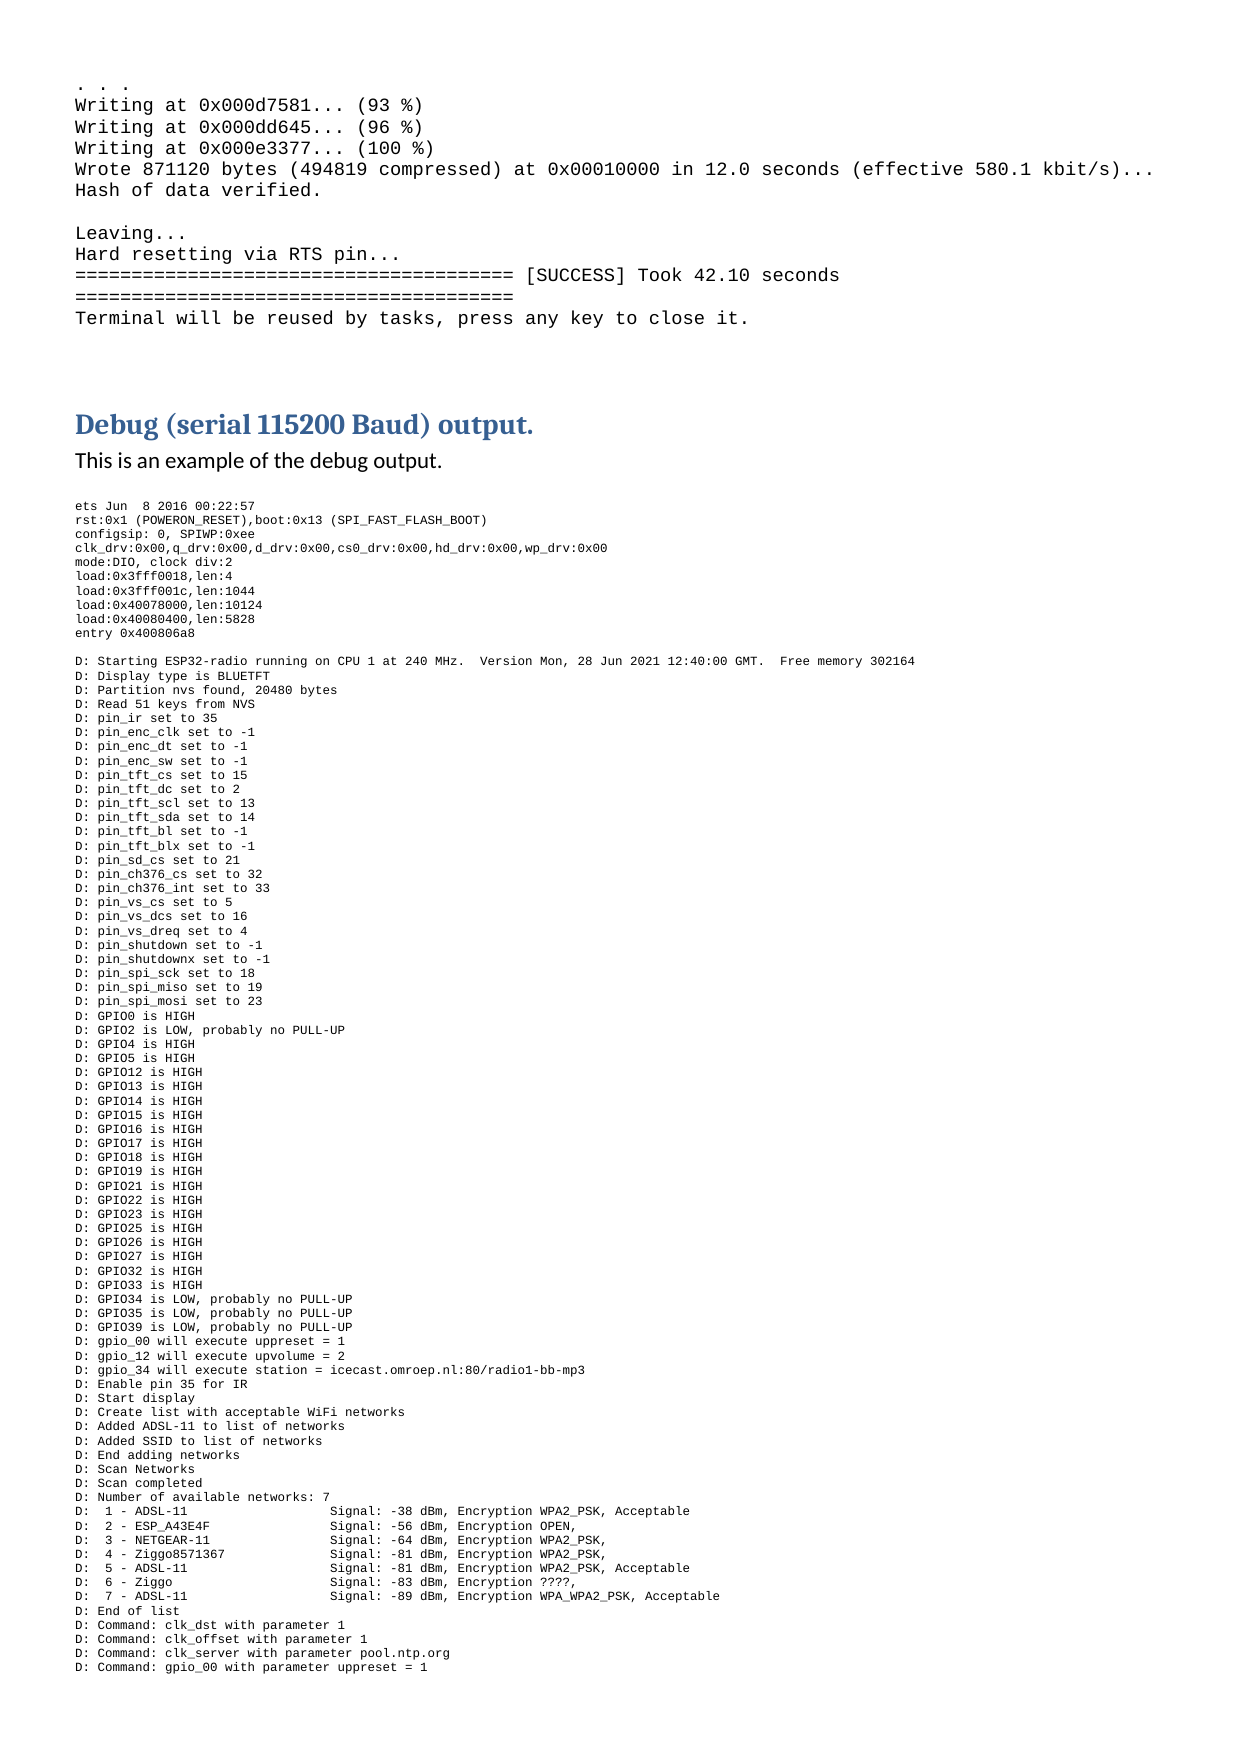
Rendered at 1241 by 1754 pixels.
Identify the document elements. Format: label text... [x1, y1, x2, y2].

text D: Number of available networks: 7 [75, 1491, 1165, 1505]
text D: GPIO13 is HIGH [75, 1080, 1165, 1094]
text D: GPIO12 is HIGH [75, 1066, 1165, 1080]
text D: GPIO15 is HIGH [75, 1109, 1165, 1123]
text D: 6 - Ziggo Signal: -83 dBm, Encryption ????, [75, 1576, 1165, 1590]
text D: Added ADSL-11 to list of networks [75, 1420, 1165, 1434]
text rst:0x1 (POWERON_RESET),boot:0x13 (SPI_FAST_FLASH_BOOT) [75, 514, 1165, 528]
text . . . [75, 75, 1165, 96]
text D: Partition nvs found, 20480 bytes [75, 684, 1165, 698]
text D: GPIO18 is HIGH [75, 1151, 1165, 1165]
text D: pin_shutdownx set to -1 [75, 953, 1165, 967]
text load:0x3fff0018,len:4 [75, 570, 1165, 584]
text D: pin_enc_dt set to -1 [75, 740, 1165, 754]
text D: GPIO34 is LOW, probably no PULL-UP [75, 1293, 1165, 1307]
text D: pin_tft_cs set to 15 [75, 769, 1165, 783]
text Writing at 0x000d7581... (93 %) [75, 96, 1165, 117]
text D: Scan completed [75, 1477, 1165, 1491]
text This is an example of the debug output. [75, 447, 1165, 474]
text D: Enable pin 35 for IR [75, 1378, 1165, 1392]
text D: gpio_12 will execute upvolume = 2 [75, 1349, 1165, 1364]
text D: pin_tft_scl set to 13 [75, 797, 1165, 811]
text D: 5 - ADSL-11 Signal: -81 dBm, Encryption WPA2_PSK, Acceptable [75, 1562, 1165, 1576]
text D: GPIO19 is HIGH [75, 1165, 1165, 1179]
text D: Added SSID to list of networks [75, 1434, 1165, 1449]
text D: 7 - ADSL-11 Signal: -89 dBm, Encryption WPA_WPA2_PSK, Acceptable [75, 1590, 1165, 1604]
text D: GPIO5 is HIGH [75, 1052, 1165, 1066]
text D: pin_tft_blx set to -1 [75, 839, 1165, 854]
text D: Command: clk_offset with parameter 1 [75, 1633, 1165, 1647]
text D: Command: clk_dst with parameter 1 [75, 1619, 1165, 1633]
text D: Command: gpio_00 with parameter uppreset = 1 [75, 1661, 1165, 1675]
text ets Jun 8 2016 00:22:57 [75, 499, 1165, 514]
text D: 2 - ESP_A43E4F Signal: -56 dBm, Encryption OPEN, [75, 1519, 1165, 1534]
text configsip: 0, SPIWP:0xee [75, 528, 1165, 542]
text D: GPIO35 is LOW, probably no PULL-UP [75, 1307, 1165, 1321]
text D: pin_vs_dreq set to 4 [75, 924, 1165, 939]
text D: pin_sd_cs set to 21 [75, 854, 1165, 868]
text D: pin_tft_bl set to -1 [75, 825, 1165, 839]
text D: GPIO33 is HIGH [75, 1279, 1165, 1293]
text D: Read 51 keys from NVS [75, 698, 1165, 712]
text D: Command: clk_server with parameter pool.ntp.org [75, 1647, 1165, 1661]
text ======================================= [SUCCESS] Took 42.10 seconds ======================================= [75, 266, 1165, 309]
text D: Start display [75, 1392, 1165, 1406]
text D: gpio_34 will execute station = icecast.omroep.nl:80/radio1-bb-mp3 [75, 1364, 1165, 1378]
text D: GPIO39 is LOW, probably no PULL-UP [75, 1321, 1165, 1335]
text Hard resetting via RTS pin... [75, 245, 1165, 266]
text D: pin_vs_dcs set to 16 [75, 910, 1165, 924]
text Terminal will be reused by tasks, press any key to close it. [75, 309, 1165, 330]
text D: GPIO26 is HIGH [75, 1236, 1165, 1250]
text D: GPIO27 is HIGH [75, 1250, 1165, 1264]
text D: GPIO23 is HIGH [75, 1208, 1165, 1222]
text Wrote 871120 bytes (494819 compressed) at 0x00010000 in 12.0 seconds (effective 580.1 kbit/s)... [75, 160, 1165, 181]
text D: Create list with acceptable WiFi networks [75, 1406, 1165, 1420]
text mode:DIO, clock div:2 [75, 556, 1165, 570]
text D: pin_tft_dc set to 2 [75, 783, 1165, 797]
text D: gpio_00 will execute uppreset = 1 [75, 1335, 1165, 1349]
text Writing at 0x000dd645... (96 %) [75, 117, 1165, 139]
text D: GPIO2 is LOW, probably no PULL-UP [75, 1024, 1165, 1038]
text D: pin_enc_sw set to -1 [75, 754, 1165, 769]
text D: pin_spi_miso set to 19 [75, 981, 1165, 995]
text D: pin_ch376_int set to 33 [75, 882, 1165, 896]
text D: 1 - ADSL-11 Signal: -38 dBm, Encryption WPA2_PSK, Acceptable [75, 1505, 1165, 1519]
text D: GPIO25 is HIGH [75, 1222, 1165, 1236]
text D: GPIO14 is HIGH [75, 1094, 1165, 1109]
subtitle Debug (serial 115200 Baud) output. [75, 408, 1165, 442]
text D: pin_ir set to 35 [75, 712, 1165, 726]
text Writing at 0x000e3377... (100 %) [75, 139, 1165, 160]
text D: GPIO22 is HIGH [75, 1194, 1165, 1208]
text load:0x3fff001c,len:1044 [75, 584, 1165, 599]
text D: pin_vs_cs set to 5 [75, 896, 1165, 910]
text D: pin_tft_sda set to 14 [75, 811, 1165, 825]
text Hash of data verified. [75, 181, 1165, 202]
text D: 3 - NETGEAR-11 Signal: -64 dBm, Encryption WPA2_PSK, [75, 1534, 1165, 1548]
text D: pin_shutdown set to -1 [75, 939, 1165, 953]
text D: pin_spi_sck set to 18 [75, 967, 1165, 981]
text D: Display type is BLUETFT [75, 669, 1165, 684]
text D: GPIO32 is HIGH [75, 1264, 1165, 1279]
text D: pin_spi_mosi set to 23 [75, 995, 1165, 1009]
text D: GPIO21 is HIGH [75, 1179, 1165, 1194]
text D: Scan Networks [75, 1463, 1165, 1477]
text D: GPIO4 is HIGH [75, 1038, 1165, 1052]
text D: GPIO0 is HIGH [75, 1009, 1165, 1024]
text D: End of list [75, 1604, 1165, 1619]
text Leaving... [75, 224, 1165, 245]
text D: GPIO17 is HIGH [75, 1137, 1165, 1151]
text load:0x40080400,len:5828 [75, 613, 1165, 627]
text D: pin_ch376_cs set to 32 [75, 868, 1165, 882]
text load:0x40078000,len:10124 [75, 599, 1165, 613]
text entry 0x400806a8 [75, 627, 1165, 641]
text D: End adding networks [75, 1449, 1165, 1463]
text D: 4 - Ziggo8571367 Signal: -81 dBm, Encryption WPA2_PSK, [75, 1548, 1165, 1562]
text D: pin_enc_clk set to -1 [75, 726, 1165, 740]
text D: GPIO16 is HIGH [75, 1123, 1165, 1137]
text D: Starting ESP32-radio running on CPU 1 at 240 MHz. Version Mon, 28 Jun 2021 12:40:00 GMT. Free memory 302164 [75, 655, 1165, 669]
text clk_drv:0x00,q_drv:0x00,d_drv:0x00,cs0_drv:0x00,hd_drv:0x00,wp_drv:0x00 [75, 542, 1165, 556]
